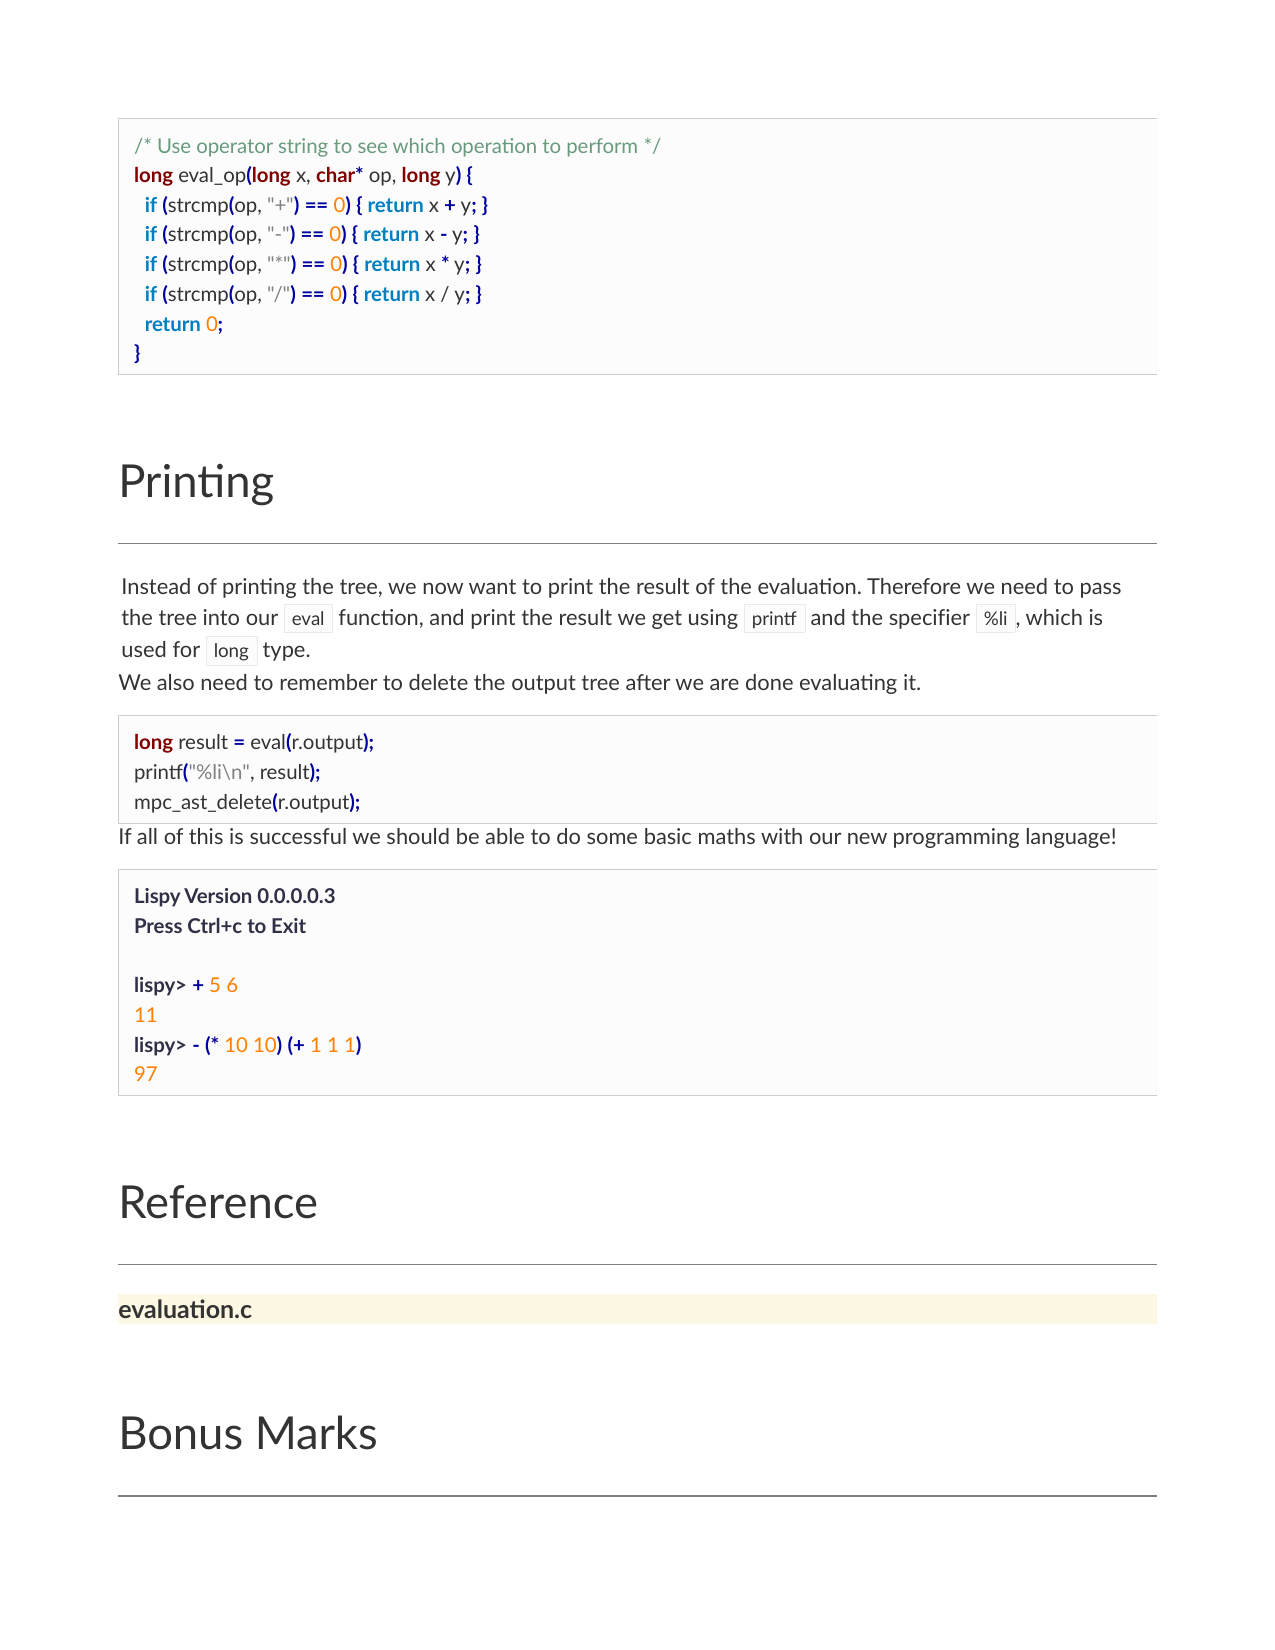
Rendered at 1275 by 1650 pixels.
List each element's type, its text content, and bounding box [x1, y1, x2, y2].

text 97 [119, 1047, 1157, 1095]
text lispy> - (* 10 10) (+ 1 1 1) [119, 1017, 1157, 1047]
text Instead of printing the tree, we now want to print the result of the evaluation. Therefore we need to pass the tree into our eval function, and print the result we get using printf and the specifier %li, which is used for long type. [121, 573, 1154, 665]
subtitle evaluation.c [118, 1294, 1157, 1324]
subtitle Reference [118, 1173, 1157, 1228]
text long result = eval(r.output); [119, 716, 1157, 744]
text } [119, 326, 1157, 374]
subtitle Printing [118, 453, 1157, 507]
text if (strcmp(op, "-") == 0) { return x - y; } [119, 207, 1157, 237]
text if (strcmp(op, "*") == 0) { return x * y; } [119, 237, 1157, 267]
text return 0; [119, 296, 1157, 326]
text if (strcmp(op, "+") == 0) { return x + y; } [119, 177, 1157, 207]
text /* Use operator string to see which operation to perform */ [119, 119, 1157, 148]
text if (strcmp(op, "/") == 0) { return x / y; } [119, 267, 1157, 296]
text mpc_ast_delete(r.output); [119, 774, 1157, 823]
text If all of this is successful we should be able to do some basic maths with our new programming language! [118, 824, 1157, 849]
subtitle Bonus Marks [118, 1405, 1157, 1459]
text Lispy Version 0.0.0.0.3 [119, 870, 1157, 898]
text 11 [119, 987, 1157, 1017]
text long eval_op(long x, char* op, long y) { [119, 148, 1157, 177]
text lispy> + 5 6 [119, 958, 1157, 987]
text printf("%li\n", result); [119, 744, 1157, 774]
text Press Ctrl+c to Exit [119, 898, 1157, 928]
text We also need to remember to delete the output tree after we are done evaluating it. [118, 669, 1157, 695]
